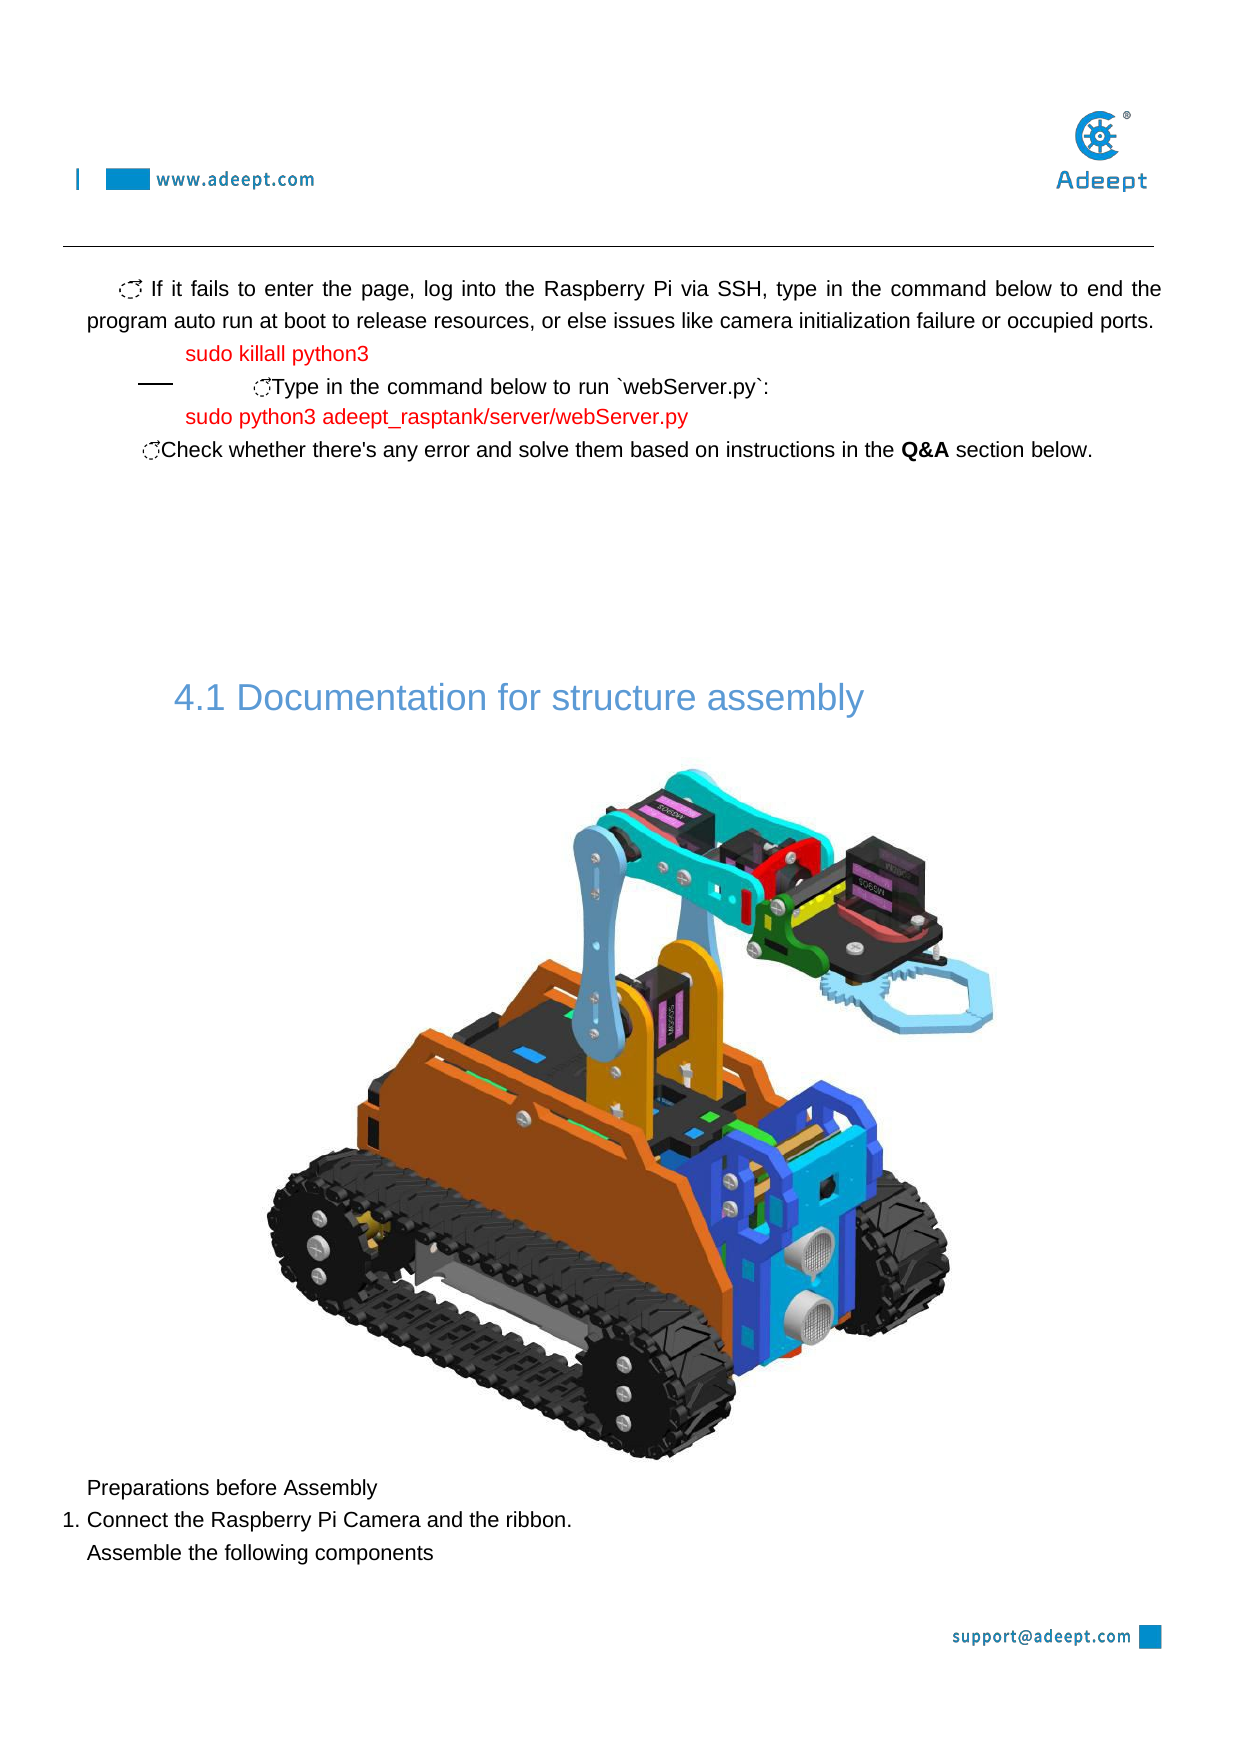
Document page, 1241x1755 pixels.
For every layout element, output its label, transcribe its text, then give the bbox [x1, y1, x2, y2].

text Preparations before Assembly [87, 1474, 1195, 1500]
text ⃗Check whether there's any error and solve them based on instructions in the Q&A section below. [141, 429, 1195, 465]
text ⃗ If it fails to enter the page, log into the Raspberry Pi via SSH, type in the command below to end the [62, 274, 1195, 302]
picture [75, 167, 343, 191]
picture [947, 1625, 1139, 1649]
text sudo python3 adeept_rasptank/server/webServer.py [185, 406, 1195, 429]
text program auto run at boot to release resources, or else issues like camera initialization failure or occupied ports. sudo killall python3 [87, 308, 1174, 366]
picture [1056, 111, 1147, 192]
subtitle Documentation for structure assembly [174, 675, 1195, 718]
list Connect the Raspberry Pi Camera and the ribbon. Assemble the following components [62, 1507, 598, 1565]
list 4 Raspberry Pi Structure Assembly and Precautions [87, 557, 1161, 603]
text ⃗Type in the command below to run `webServer.py`: [141, 373, 1195, 400]
picture [260, 757, 999, 1463]
